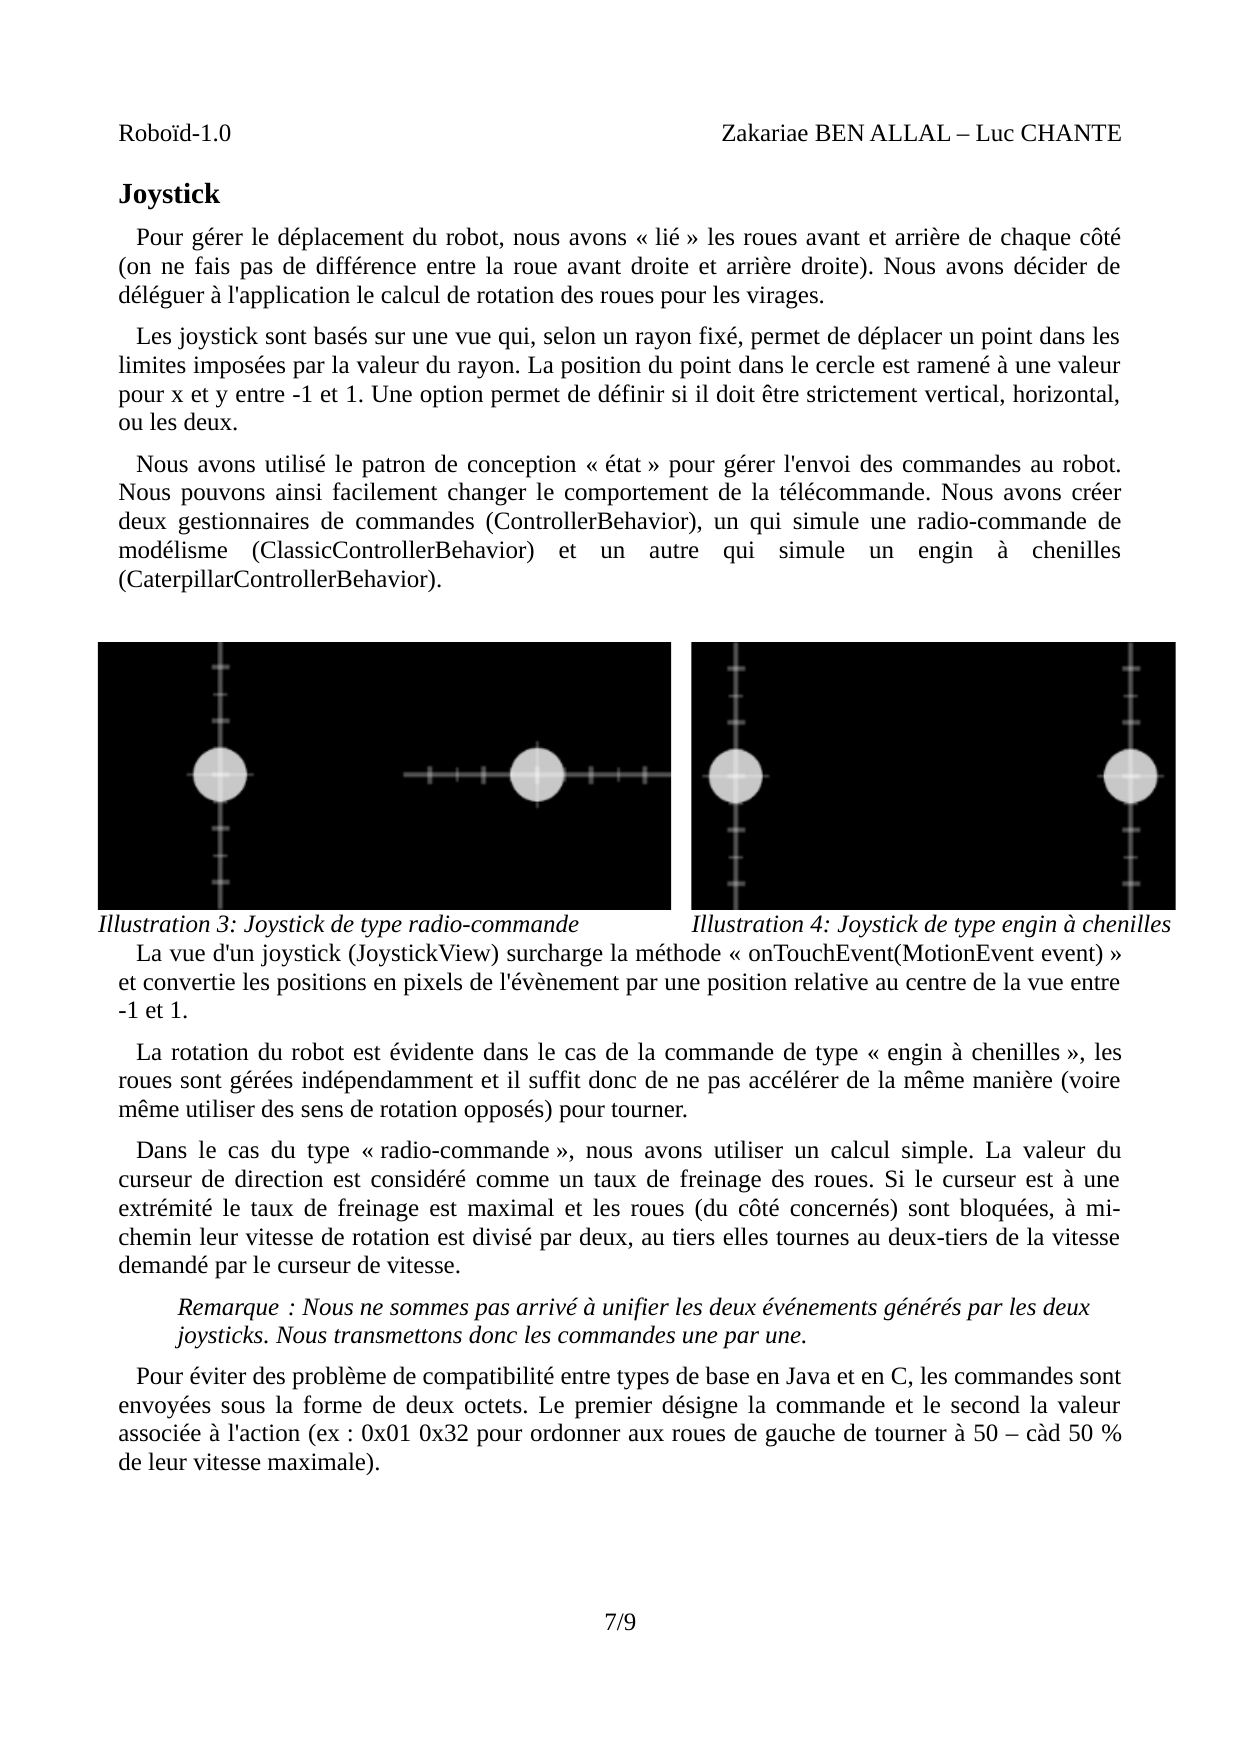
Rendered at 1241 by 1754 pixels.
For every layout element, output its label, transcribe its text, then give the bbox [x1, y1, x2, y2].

text Pour gérer le déplacement du robot, nous avons « lié » les roues avant et arrière de chaque côté (on ne fais pas de différence entre la roue avant droite et arrière droite). Nous avons décider de déléguer à l'application le calcul de rotation des roues pour les virages. [118, 222, 1122, 309]
text Pour éviter des problème de compatibilité entre types de base en Java et en C, les commandes sont envoyées sous la forme de deux octets. Le premier désigne la commande et le second la valeur associée à l'action (ex : 0x01 0x32 pour ordonner aux roues de gauche de tourner à 50 – càd 50 % de leur vitesse maximale). [118, 1361, 1122, 1476]
text La rotation du robot est évidente dans le cas de la commande de type « engin à chenilles », les roues sont gérées indépendamment et il suffit donc de ne pas accélérer de la même manière (voire même utiliser des sens de rotation opposés) pour tourner. [118, 1037, 1122, 1123]
text Nous avons utilisé le patron de conception « état » pour gérer l'envoi des commandes au robot. Nous pouvons ainsi facilement changer le comportement de la télécommande. Nous avons créer deux gestionnaires de commandes (ControllerBehavior), un qui simule une radio-commande de modélisme (ClassicControllerBehavior) et un autre qui simule un engin à chenilles (CaterpillarControllerBehavior). [118, 449, 1122, 592]
list Remarque : Nous ne sommes pas arrivé à unifier les deux événements générés par les deux joysticks. Nous transmettons donc les commandes une par une. [177, 1292, 1122, 1349]
text Les joystick sont basés sur une vue qui, selon un rayon fixé, permet de déplacer un point dans les limites imposées par la valeur du rayon. La position du point dans le cercle est ramené à une valeur pour x et y entre -1 et 1. Une option permet de définir si il doit être strictement vertical, horizontal, ou les deux. [118, 321, 1122, 436]
text Illustration 4: Joystick de type engin à chenilles [691, 910, 1176, 938]
text Illustration 3: Joystick de type radio-commande [98, 910, 671, 938]
text La vue d'un joystick (JoystickView) surcharge la méthode « onTouchEvent(MotionEvent event) » et convertie les positions en pixels de l'évènement par une position relative au centre de la vue entre -1 et 1. [98, 605, 1176, 1024]
subtitle Joystick [118, 176, 1122, 210]
text Dans le cas du type « radio-commande », nous avons utiliser un calcul simple. La valeur du curseur de direction est considéré comme un taux de freinage des roues. Si le curseur est à une extrémité le taux de freinage est maximal et les roues (du côté concernés) sont bloquées, à mi-chemin leur vitesse de rotation est divisé par deux, au tiers elles tournes au deux-tiers de la vitesse demandé par le curseur de vitesse. [118, 1135, 1122, 1279]
picture [691, 642, 1176, 910]
picture [97, 642, 672, 910]
